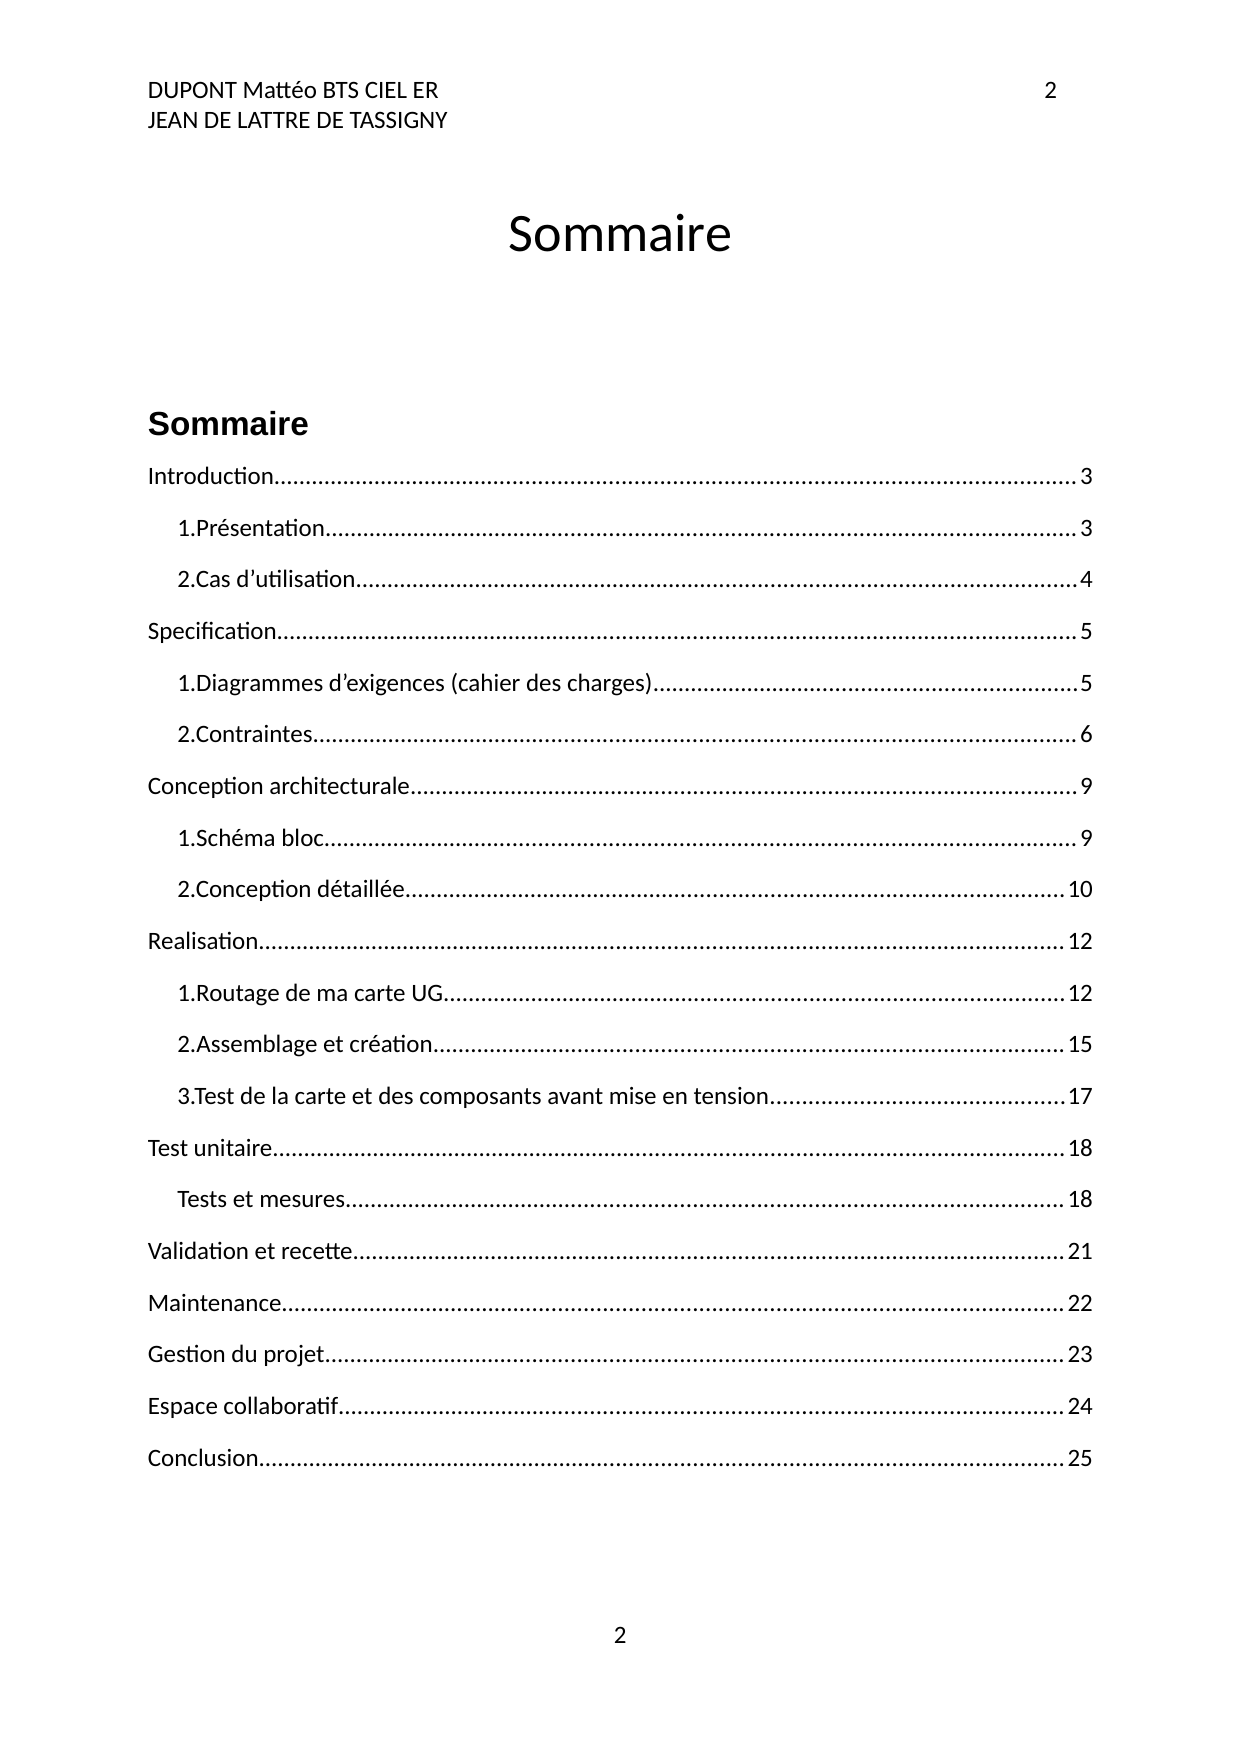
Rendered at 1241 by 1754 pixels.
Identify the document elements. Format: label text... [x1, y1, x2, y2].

subtitle Sommaire [148, 404, 1093, 442]
text Introduction 3 [148, 460, 1093, 491]
text 2.Contraintes 6 [177, 719, 1093, 749]
text Realisation 12 [148, 925, 1093, 956]
text 3.Test de la carte et des composants avant mise en tension 17 [177, 1080, 1093, 1111]
text Conclusion 25 [148, 1442, 1093, 1472]
text 1.Schéma bloc 9 [177, 822, 1093, 852]
text Espace collaboratif 24 [148, 1390, 1093, 1421]
text Conception architecturale 9 [148, 770, 1093, 801]
text 2.Assemblage et création 15 [177, 1029, 1093, 1059]
text Specification 5 [148, 615, 1093, 646]
text Sommaire [148, 199, 1093, 265]
text 1.Diagrammes d’exigences (cahier des charges) 5 [177, 667, 1093, 697]
text Validation et recette 21 [148, 1235, 1093, 1266]
text 1.Routage de ma carte UG 12 [177, 977, 1093, 1007]
text Test unitaire 18 [148, 1132, 1093, 1162]
text 2.Conception détaillée 10 [177, 874, 1093, 904]
text 1.Présentation 3 [177, 512, 1093, 542]
text 2.Cas d’utilisation 4 [177, 564, 1093, 594]
text Gestion du projet 23 [148, 1339, 1093, 1369]
text Tests et mesures 18 [177, 1184, 1093, 1214]
text Maintenance 22 [148, 1287, 1093, 1317]
